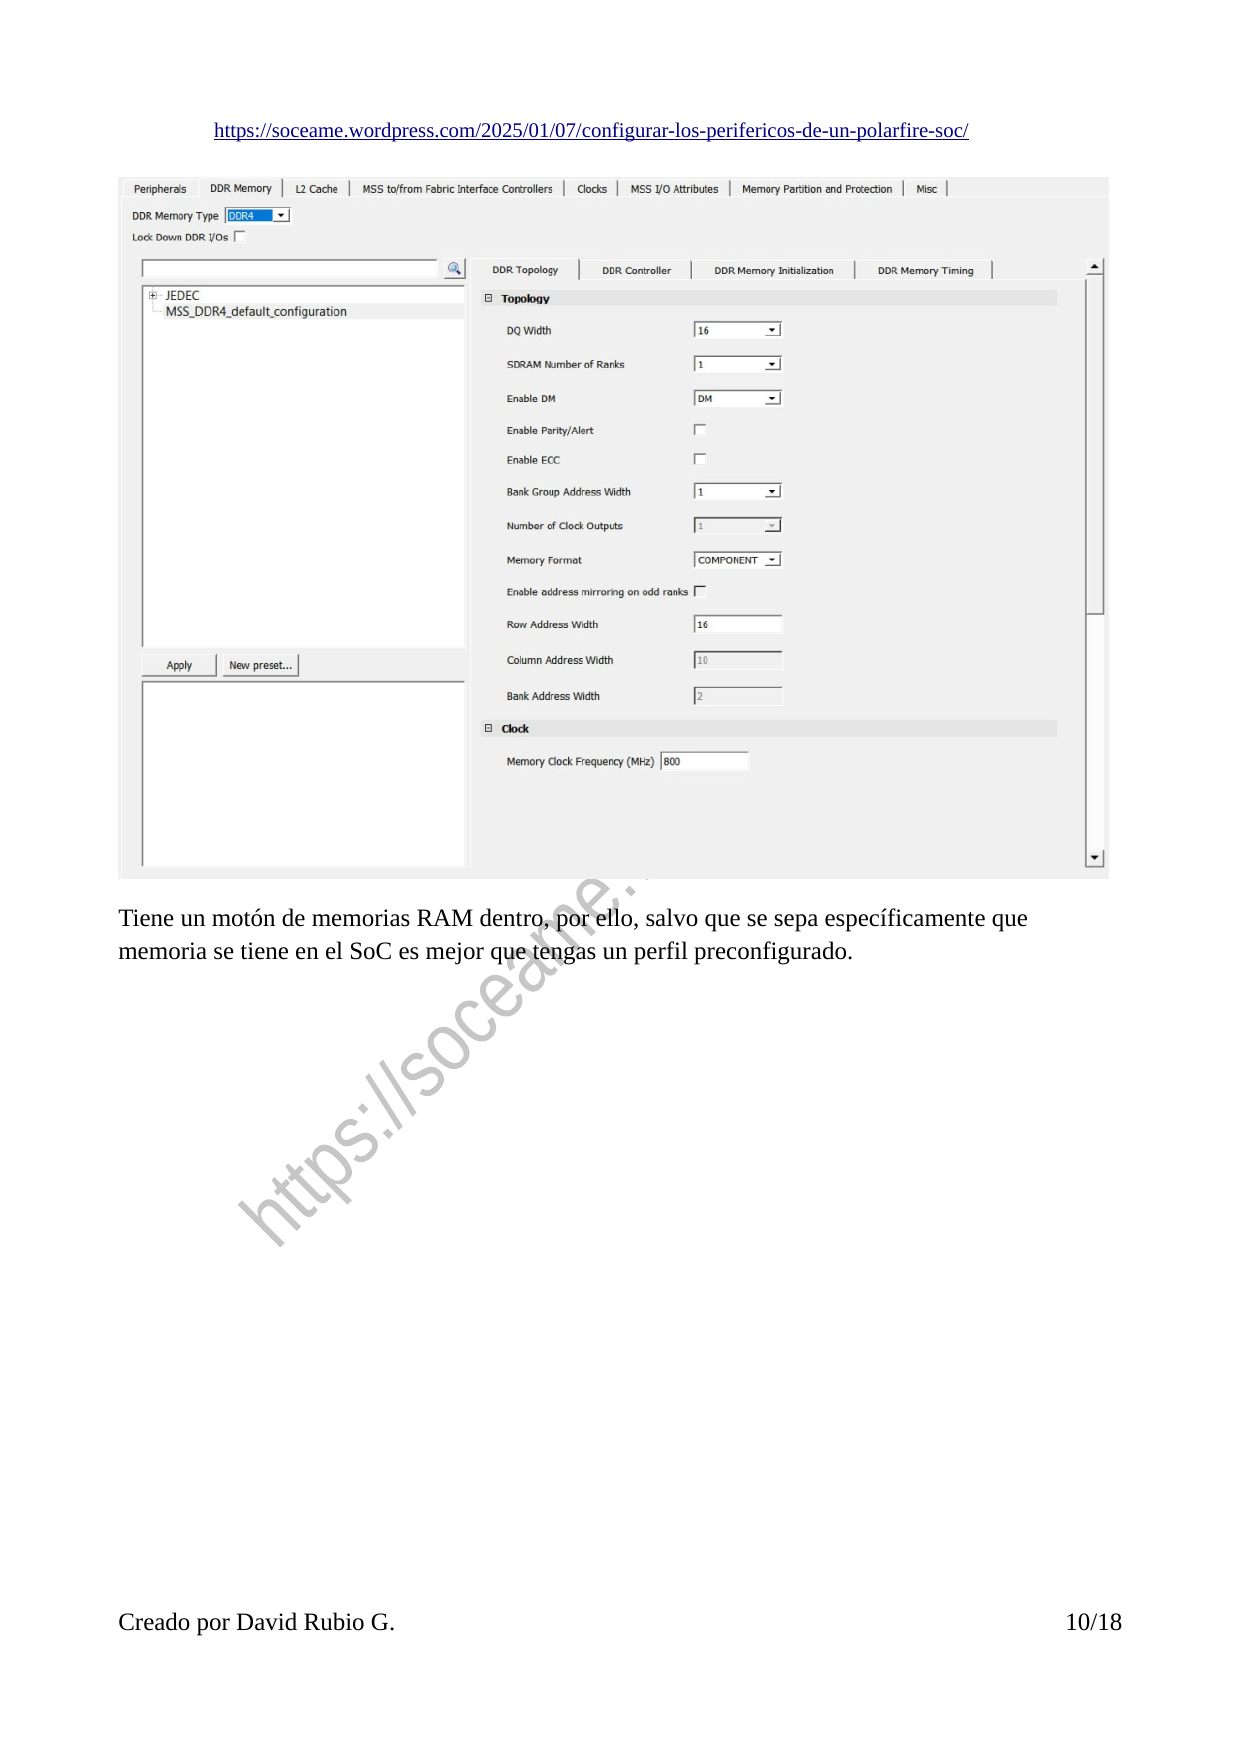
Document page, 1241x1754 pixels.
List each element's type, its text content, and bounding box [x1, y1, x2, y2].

text Tiene un motón de memorias RAM dentro, por ello, salvo que se sepa específicamente que memoria se tiene en el SoC es mejor que tengas un perfil preconfigurado. [118, 903, 1122, 965]
picture [118, 177, 1110, 879]
